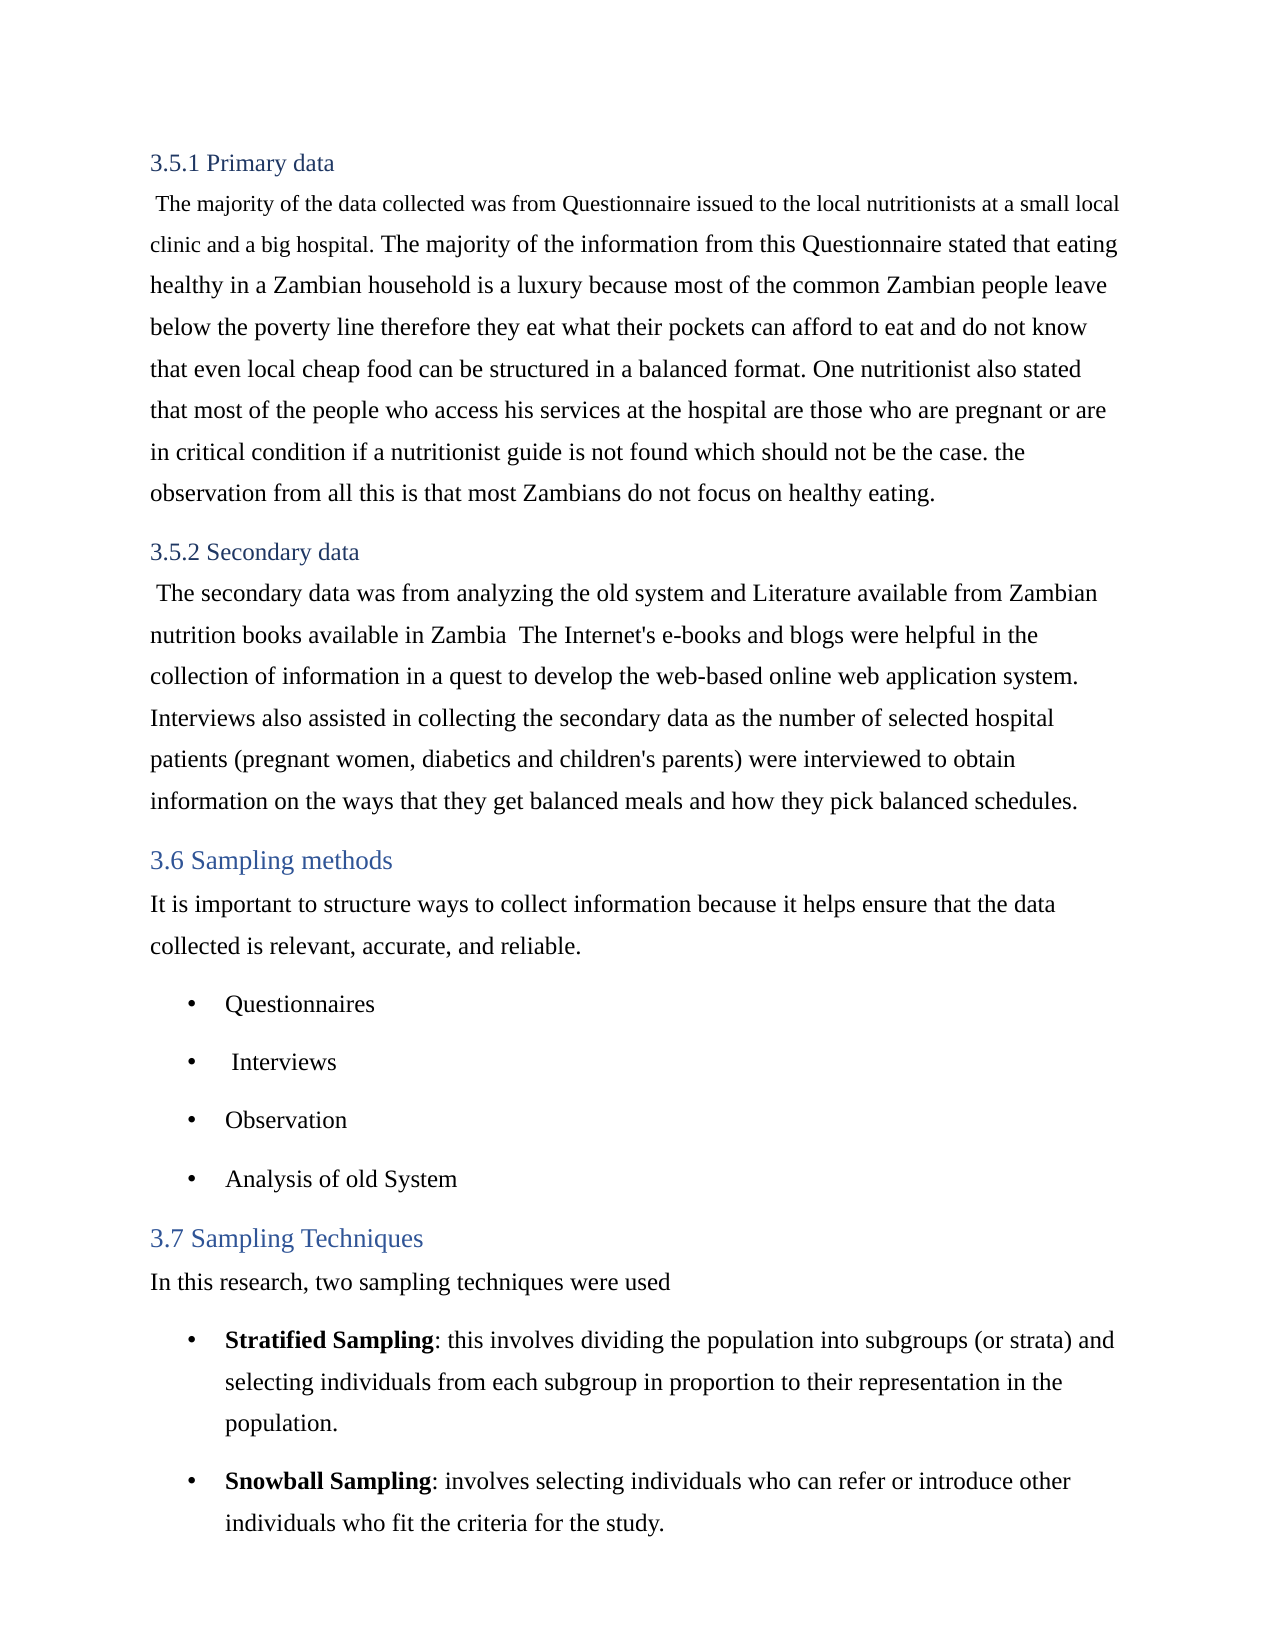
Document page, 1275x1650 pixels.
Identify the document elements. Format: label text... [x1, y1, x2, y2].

text It is important to structure ways to collect information because it helps ensure that the data collected is relevant, accurate, and reliable. [150, 890, 1125, 959]
subtitle 3.5.1 Primary data [150, 149, 1125, 177]
list Observation [187, 1106, 1125, 1134]
subtitle 3.7 Sampling Techniques [150, 1223, 1125, 1253]
text In this research, two sampling techniques were used [150, 1268, 1125, 1296]
subtitle 3.5.2 Secondary data [150, 538, 1125, 565]
subtitle 3.6 Sampling methods [150, 845, 1125, 875]
list Interviews [187, 1048, 1125, 1076]
list Questionnaires [187, 990, 1125, 1018]
text The secondary data was from analyzing the old system and Literature available from Zambian nutrition books available in Zambia The Internet's e-books and blogs were helpful in the collection of information in a quest to develop the web-based online web application system. Interviews also assisted in collecting the secondary data as the number of selected hospital patients (pregnant women, diabetics and children's parents) were interviewed to obtain information on the ways that they get balanced meals and how they pick balanced schedules. [150, 579, 1125, 815]
list Analysis of old System [187, 1165, 1125, 1192]
text The majority of the data collected was from Questionnaire issued to the local nutritionists at a small local clinic and a big hospital. The majority of the information from this Questionnaire stated that eating healthy in a Zambian household is a luxury because most of the common Zambian people leave below the poverty line therefore they eat what their pockets can afford to eat and do not know that even local cheap food can be structured in a balanced format. One nutritionist also stated that most of the people who access his services at the hospital are those who are pregnant or are in critical condition if a nutritionist guide is not found which should not be the case. the observation from all this is that most Zambians do not focus on healthy eating. [150, 191, 1125, 507]
list Snowball Sampling: involves selecting individuals who can refer or introduce other individuals who fit the criteria for the study. [187, 1467, 1125, 1537]
list Stratified Sampling: this involves dividing the population into subgroups (or strata) and selecting individuals from each subgroup in proportion to their representation in the population. [187, 1326, 1125, 1437]
